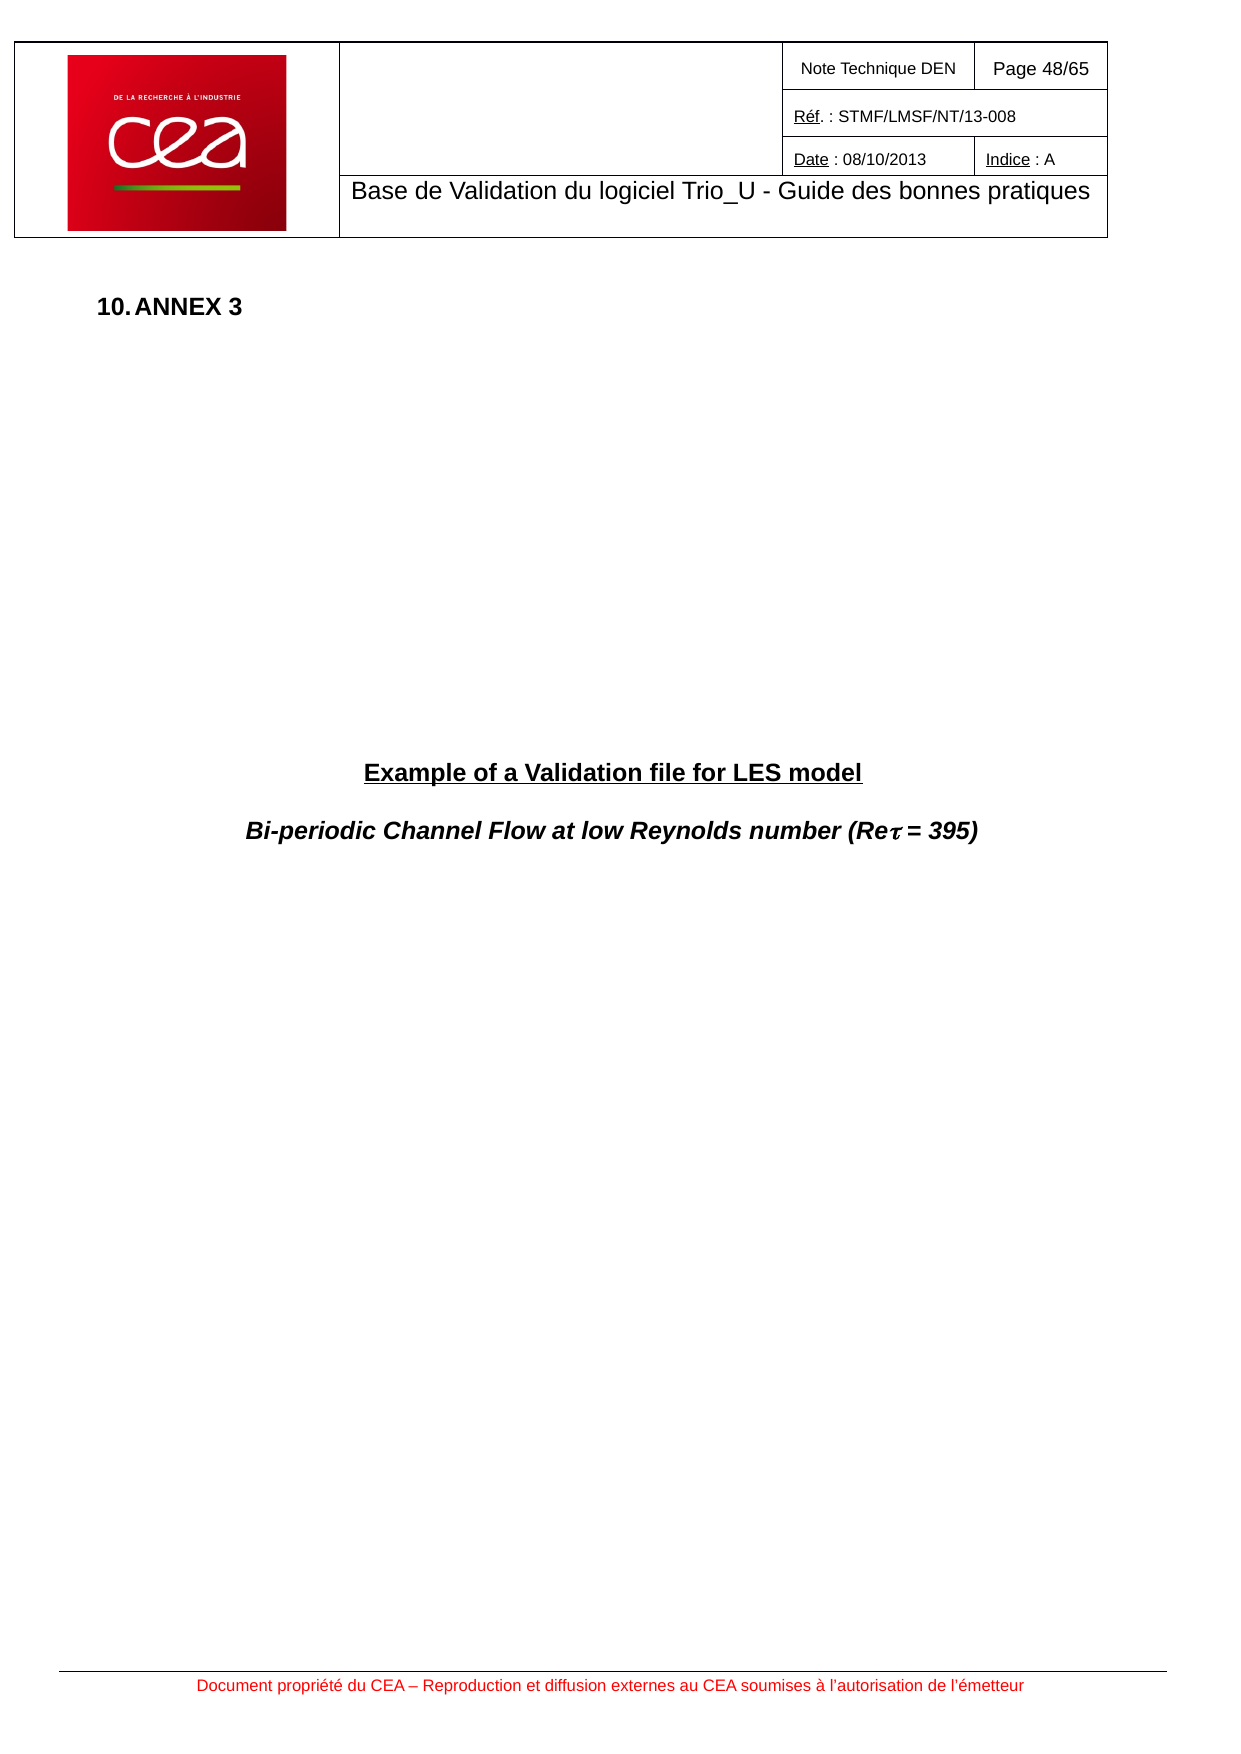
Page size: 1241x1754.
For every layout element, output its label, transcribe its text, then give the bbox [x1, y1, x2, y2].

text Example of a Validation file for LES model [59, 758, 1167, 787]
subtitle ANNEX 3 [97, 292, 1167, 321]
picture [67, 55, 287, 231]
text Bi-periodic Channel Flow at low Reynolds number (Re = 395) [59, 816, 1167, 844]
